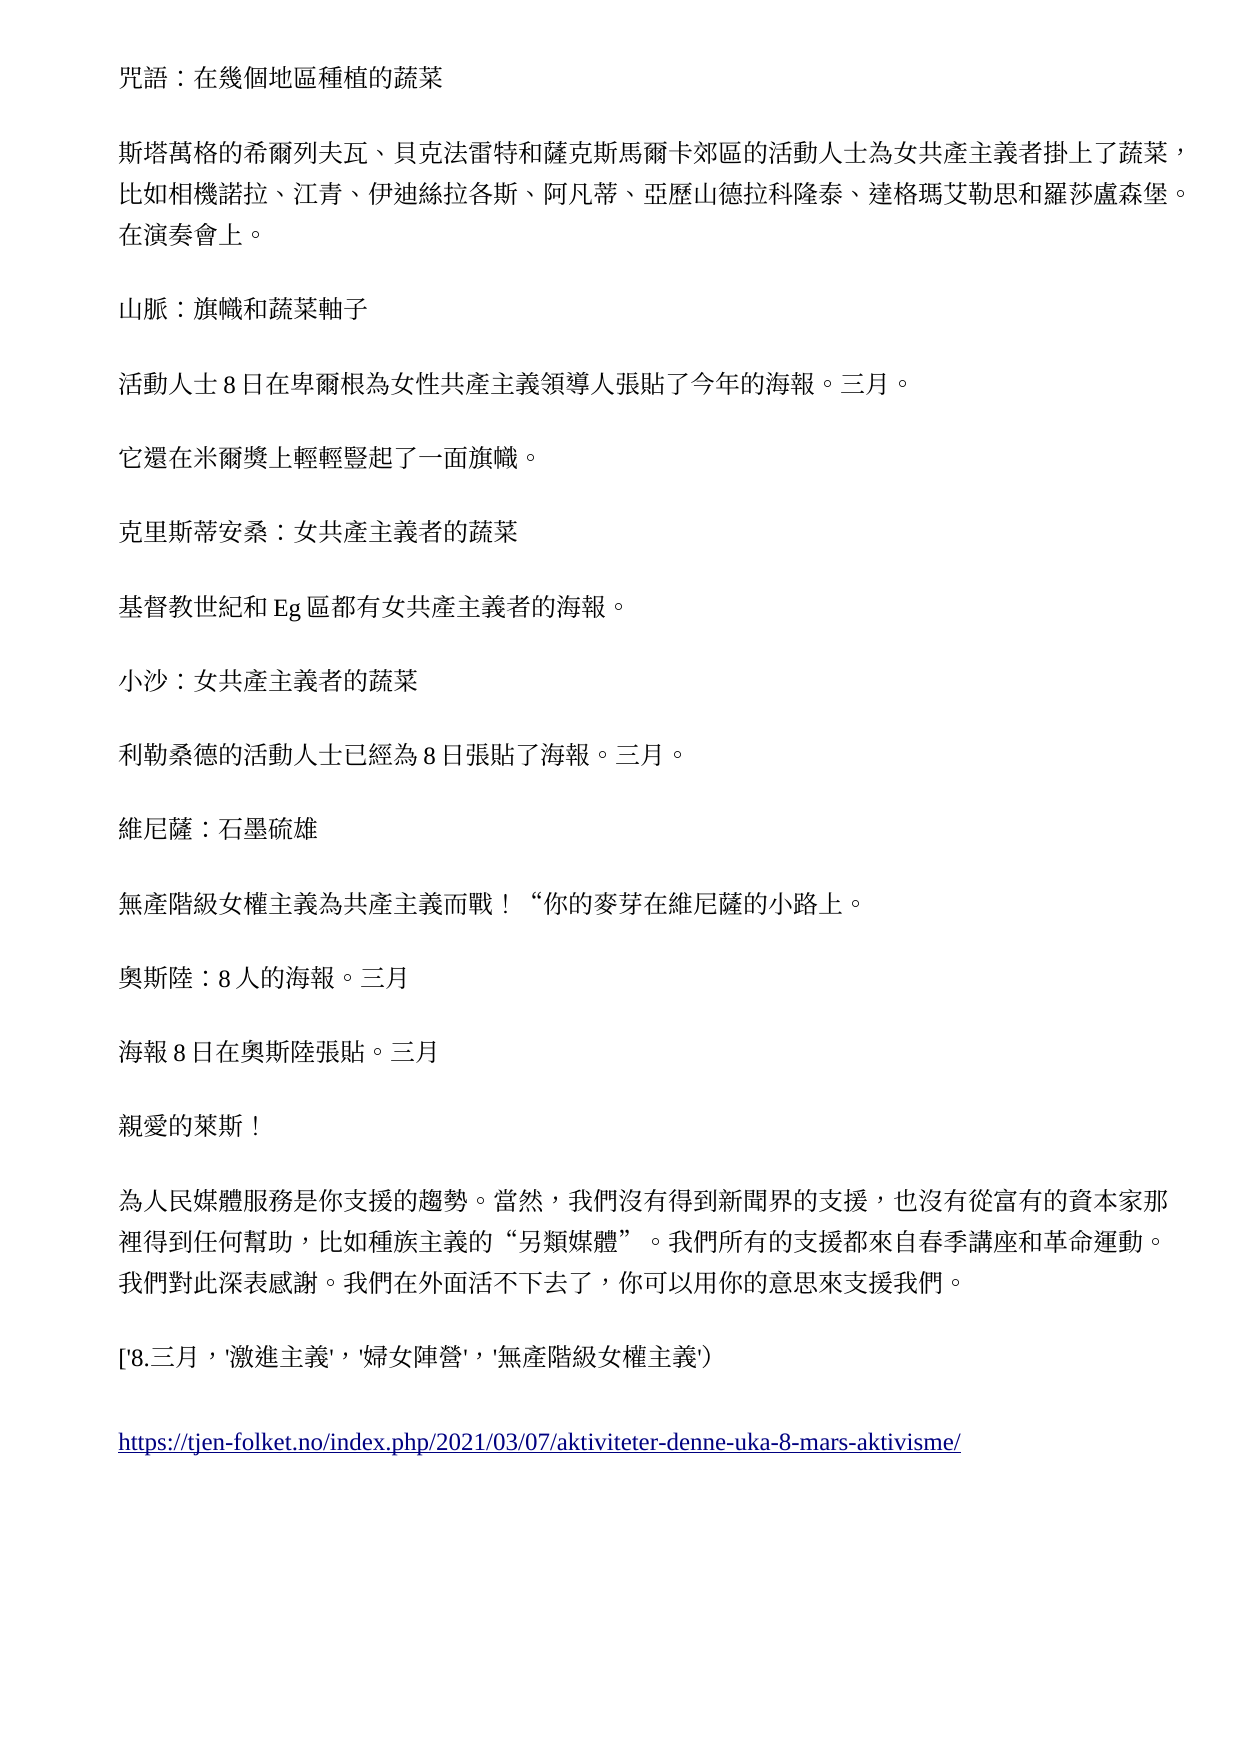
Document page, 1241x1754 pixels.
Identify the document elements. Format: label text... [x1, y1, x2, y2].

text 2021-03-07T20:53:07+00:00 2021-03-08T07:44:07+00:00 TFM公司 ['https://i0.wp.com/tjen-folk.no/wp-content/uploads/2012/03/Vennesa.jpeg？擬合=1160%2C870&ssl=1'，'https://lh3.googleusercontent.com/K-cyMelbIQhC4SqrPA72qA9oXlG7-tXKtHQmt6aRzVKg5EndANLHaVVGAWeQffI-d7gBpfo作者：dav0xqhhcy0vtdnbiq-4Tl zl1dqvrvjqhnrmsrvfahv5sig4xepvazfki',"https://lh4.googleusercontent.com/w4XkSUpvHeQ'u Vy6z u9ghj92kclrxbj8izspbt0siyfoaj6ohfkbs5jwfwetzpo4uhoisk7ulr3a6qz5oduqa5o1nyt8a2gtov2uwld7g-Zltt3aqHOhj7kVDYQm4kRHlKCW4''https://lh4.googleusercontent.com/rB5BpyF'u ldjdolyvr93twqdjqlfguixai07wtuh8dgvwwwwwwwlemdbgd7igejyk7cexmc5rc46nrgzw1t u zmiurbwpzmygvnsgku5lrpbcgcgtfsr4kgdku-yrags7v6twrx2ll5c',"https://lh4.googleusercontent.com/YNTbc0KFi1sekfsV-piahd13lj08oxvvv1fsvnhulmczt9ot63n5wk2dmr8sm29stblab1qnn6gm1ogfcdgtwjmk6qei05brpgpv4fguo5dhmcga4ogb-OYqeeyHdANbz3IpQh''https://lh6.googleusercontent.com/xtcysovb7ouig4hf4f4u2ujyhzswhtmoqjsk2u9fjpcmg-hcfxk2snqwnwk41k5q40cvwamegkaguapmmcf9nmled4vuv53uducknfftnbtyujm-K98wT2p9ndsppIRU-slJ2A',"https://lh4.googleusercontent.com/154y-xjK0dm-1NjfLCO01oSvKegaw sYTkoTqdOco3WC0Cu3IW 7a3h407En1gIjfYrqF5843r cMGqDycZZZSDANJ83hcff jcfacn4uax3ewursnlvp3zvhhhhlyefs3hpdax''http://i1.wp.com/wp-content/uploads/2013/03/20210224-224307-2-1160x870.jpg調整大小=1160%2C870&'35；038；ssl=1'，'http://i2.wp.com/wp-content/uploads/2012/03/20210224-221158-2-1160x1547.jpg調整大小=1160%2C1547&'35；038；ssl=1'，'http://i0.wp.com/wp-content/uploads/2013/03/20210224.jpg？調整大小=1160%2C1547&'35；038；ssl=1'，'http://i2.wp.com/wp-content/uploads/2013/03/20210306.jpg？調整大小=1160%2C1547&'35；038；ssl=1'，'http://i1.wp.com/wp-content/uploads/2013/03/20210306-2102-1-1160x1547.jpg調整大小=1160%2C1547&'35；038；ssl=1'，'http://i2.wp.com/wp-content/uploads/2013/03/20210306-220726-1-1160x1547.jpg調整大小=1160%2C1547&'35；038；ssl=1'，'http://i.huffpost.com/gen-volk.no/wp-content/uploads/2012/03/bergen-2.jpgssl=1'，'http://i.huffpost.com/gen-volk.no/wp-content/uploads/2012/03/bergen-1.jpgssl=1'，'https://lh5.googleusercontent.com/gjP59-LQLSZtjQ2LWiyU6x p4nbshsixewht8wzrzyqsn1nf48urew83hcazjc8jw0y2dc9i3m9vyxoq7vgixiunrgeefeeykwpnxh7xhqkevyz4xqfiv3v8myo4px',"https://lh6.googleusercontent''https://i0.wp.com/tjen-folk.no/wp-content/uploads/2021/03/Kristiansand-1160x870.jpeg？調整大小=1160%2C870&'35；038；ssl=1'，'https://i1.wp.com/tjen-folk.no/wp-content/uploads/2012/03/Lillesand.jpeg？resize=1024%2C768&'35；038；ssl=1'，'https://i1.wp.com/tjen-folk.no/wp-content/uploads/2012/03/Vennesa-1.jpeg？調整大小=1160%2C870&'35；038；ssl=1'，'https://lh3.googleusercontent.com/u xoxwweydrx4oj2uhtoknanobp9tmv0pwrrx0get0ixp2plp-Re7WAOD-qfpv54ietajdsdefpypypyp4b6-qgyunyga1wwltyskt4clcutjgpxyzyi CdUNg-8k6FcUaEE7uox',"https://lh6.googleusercontent.com/D8hZqnANgTU73Qknk8D4UamhV-csgukly6npnqkz09bnjvdikmxssvcowamo4z2wlifg8yfqhxhmfwzo0p8作者：XsgTvhntqslDNKgrkjHczLr0qgggQetfKFMwJU1eWhsl8Y''https://www.googleusercontent.com/ypexrdyzntbq eqyxrm0prhmkgdh3ffkja5thhrdg3se3bgfuayudyb0nvqouok18v7embpoamb7qslpmpsea88hx3zqcyzddiea163xcsooi0uices1xtfek8e-vdVNXtJ',"https://www.googleusercontent.com/pQM0Pooiwr-5nMZUGyn3aF3mqTEcQP9kjFQfabbhMRYUf72HyEpqxq0PZVH19T7e31hqNd9VTsp8Yg2n sT49d6Y3RrrOYnWV1c5fWyk5BB-9p-u4cH t3o9sQ6IlDJxxe91buz''http://cdn.cdn.justjared.com/''https://donorbox.org/embed',"https://lh3.googleusercontent.com/K-cyMelbIQhC4SqrPA72qA9oXlG7-tXKtHQmt6aRzVKg5EndANLHaVVGAWeQffI-d7gBpfo作者：dav0xqhhcy0vtdnbiq-4Tl zl1dqvrvjqhnrmsrvfahv5sig4xepvazfki''https://lh4.googleusercontent.com/w4XkSUpvHeQ'u Vy6z u9ghj92kclrxbj8izspbt0siyfoaj6ohfkbs5jwfwetzpo4uhoisk7ulr3a6qz5oduqa5o1nyt8a2gtov2uwld7g-Zltt3aqHOhj7kVDYQm4kRHlKCW4',"https://lh4.googleusercontent.com/rB5BpyF'u ldjdolyvr93twqdjqlfguixai07wtuh8dgvwwwwwwwlemdbgd7igejyk7cexmc5rc46nrgzw1t u zmiurbwpzmygvnsgku5lrpbcgcgtfsr4kgdku-yrags7v6twrx2ll5c''https://lh4.googleusercontent.com/YNTbc0KFi1sekfsV-piahd13lj08oxvvv1fsvnhulmczt9ot63n5wk2dmr8sm29stblab1qnn6gm1ogfcdgtwjmk6qei05brpgpv4fguo5dhmcga4ogb-OYqeeyHdANbz3IpQh',"https://lh6.googleusercontent.com/xtcysovb7ouig4hf4f4u2ujyhzswhtmoqjsk2u9fjpcmg-hcfxk2snqwnwk41k5q40cvwamegkaguapmmcf9nmled4vuv53uducknfftnbtyujm-K98wT2p9ndsppIRU-slJ2A''https://lh4.googleusercontent.com/154y-xjK0dm-1NjfLCO01oSvKegaw sYTkoTqdOco3WC0Cu3IW 7a3h407En1gIjfYrqF5843r cMGqDycZZZSDANJ83hcff jcfacn4uax3ewursnlvp3zvhhhhlyefs3hpdax',"http://i1.wp.com/wp-content/uploads/2013/03/20210224-224307-2-1160x870.jpg調整大小=1160%2C870&'35；038；ssl=1'，'http://i2.wp.com/wp-content/uploads/2012/03/20210224-221158-2-1160x1547.jpg調整大小=1160%2C1547&'35；038；ssl=1'，'http://i0.wp.com/wp-content/uploads/2013/03/20210224.jpg？調整大小=1160%2C1547&'35；038；ssl=1'，'http://i2.wp.com/wp-content/uploads/2013/03/20210306.jpg？調整大小=1160%2C1547&'35；038；ssl=1'，'http://i1.wp.com/wp-content/uploads/2013/03/20210306-2102-1-1160x1547.jpg調整大小=1160%2C1547&'35；038；ssl=1'，'http://i2.wp.com/wp-content/uploads/2013/03/20210306-220726-1-1160x1547.jpg調整大小=1160%2C1547&'35；038；ssl=1'，'http://i.huffpost.com/gen-volk.no/wp-content/uploads/2012/03/bergen-2.jpgssl=1'，'http://i.huffpost.com/gen-volk.no/wp-content/uploads/2012/03/bergen-1.jpgssl=1'，'https://lh5.googleusercontent.com/gjP59-LQLSZtjQ2LWiyU6x p4nbshsixewht8wzrzyqsn1nf48urew83hcazjc8jw0y2dc9i3m9vyxoq7vgixiunrgeefeeykwpnxh7xhqkevyz4xqfiv3v8myo4px',"https://lh6.googleusercontent''https://i0.wp.com/tjen-folk.no/wp-content/uploads/2021/03/Kristiansand-1160x870.jpeg？調整大小=1160%2C870&'35；038；ssl=1'，'https://i1.wp.com/tjen-folk.no/wp-content/uploads/2012/03/Lillesand.jpeg？resize=1024%2C768&'35；038；ssl=1'，'https://i1.wp.com/tjen-folk.no/wp-content/uploads/2012/03/Vennesa-1.jpeg？調整大小=1160%2C870&'35；038；ssl=1'，'https://lh3.googleusercontent.com/u xoxwweydrx4oj2uhtoknanobp9tmv0pwrrx0get0ixp2plp-Re7WAOD-qfpv54ietajdsdefpypypyp4b6-qgyunyga1wwltyskt4clcutjgpxyzyi CdUNg-8k6FcUaEE7uox',"https://lh6.googleusercontent.com/D8hZqnANgTU73Qknk8D4UamhV-csgukly6npnqkz09bnjvdikmxssvcowamo4z2wlifg8yfqhxhmfwzo0p8作者：XsgTvhntqslDNKgrkjHczLr0qgggQetfKFMwJU1eWhsl8Y''https://www.googleusercontent.com/ypexrdyzntbq eqyxrm0prhmkgdh3ffkja5thhrdg3se3bgfuayudyb0nvqouok18v7embpoamb7qslpmpsea88hx3zqcyzddiea163xcsooi0uices1xtfek8e-vdVNXtJ',"https://www.googleusercontent.com/pQM0Pooiwr-5nMZUGyn3aF3mqTEcQP9kjFQfabbhMRYUf72HyEpqxq0PZVH19T7e31hqNd9VTsp8Yg2n sT49d6Y3RrrOYnWV1c5fWyk5BB-9p-u4cH t3o9sQ6IlDJxxe91buz') [“內部”] 從為人民媒體服務的貢獻交換。 人民媒體收到多個城市關於本次uka活動的報道。每個人都和8有主人關係。為無產階級女權主義進行遊行和鬥爭。特隆赫姆：Veggavis和石墨離子 3月8日那天，特隆赫姆的街道上擺滿了蔬菜和標語。 蔬菜描繪了共產主義女性領導人，以及他們的生活和對運動的貢獻文字。這些尿布掛在市政廳裡，在特隆赫姆中央車站以東有無數工人的街區裡。 畫在人行道上的戰鬥，是在同一個地區作為最後二十個蔬菜和它寫著“無產階級女權主義！“無產階級女權主義為了共產主義！“粉碎女人的壓迫！".所有的標語都塗上了紅漆，旁邊是錘子和鋸末。字串：Veggaviser坐起來服務 斯塔萬格Tjensvoll區的活動人士為女共產主義者如camera Norah、江青、Edith Lagos、Avanti、Alexandra Kollontai、Dagmar Eilerth和Rosa Luxemburg準備了蔬菜。在演奏會上。 咒語：在幾個地區種植的蔬菜 斯塔萬格的希爾列夫瓦、貝克法雷特和薩克斯馬爾卡郊區的活動人士為女共產主義者掛上了蔬菜，比如相機諾拉、江青、伊迪絲拉各斯、阿凡蒂、亞歷山德拉科隆泰、達格瑪艾勒思和羅莎盧森堡。在演奏會上。 山脈：旗幟和蔬菜軸子 活動人士8日在卑爾根為女性共產主義領導人張貼了今年的海報。三月。 它還在米爾獎上輕輕豎起了一面旗幟。 克里斯蒂安桑：女共產主義者的蔬菜 基督教世紀和Eg區都有女共產主義者的海報。 小沙：女共產主義者的蔬菜 利勒桑德的活動人士已經為8日張貼了海報。三月。 維尼薩：石墨硫雄 無產階級女權主義為共產主義而戰！“你的麥芽在維尼薩的小路上。 奧斯陸：8人的海報。三月 海報8日在奧斯陸張貼。三月 親愛的萊斯！ 為人民媒體服務是你支援的趨勢。當然，我們沒有得到新聞界的支援，也沒有從富有的資本家那裡得到任何幫助，比如種族主義的“另類媒體”。我們所有的支援都來自春季講座和革命運動。我們對此深表感謝。我們在外面活不下去了，你可以用你的意思來支援我們。 ['8.三月，'激進主義'，'婦女陣營'，'無產階級女權主義'） [118, 59, 1181, 1374]
text https://tjen-folket.no/index.php/2021/03/07/aktiviteter-denne-uka-8-mars-aktivisme/ [118, 1394, 1181, 1456]
